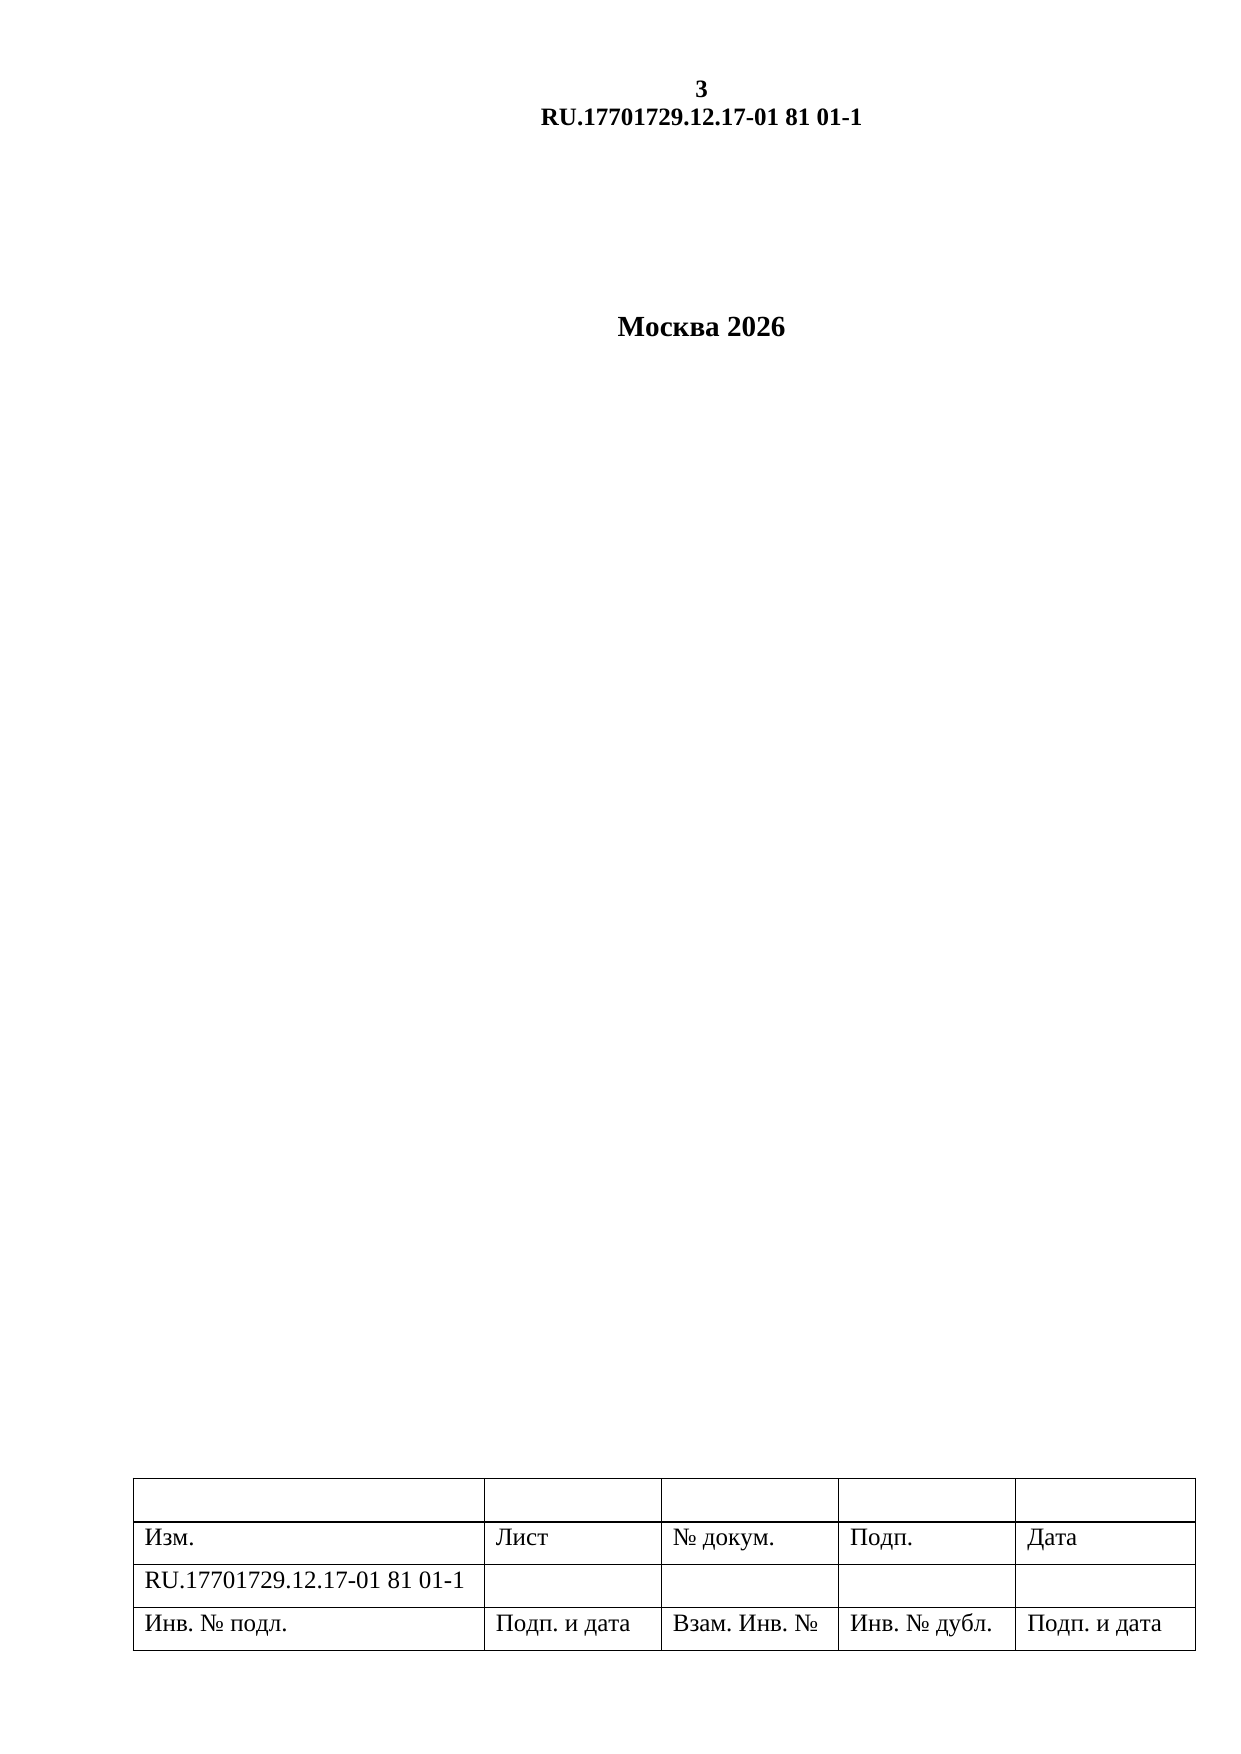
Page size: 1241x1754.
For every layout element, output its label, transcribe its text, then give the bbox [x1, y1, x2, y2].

table_cell [204, 160, 1119, 309]
text Москва 2026 [177, 309, 1152, 343]
table_cell [1119, 160, 1240, 309]
